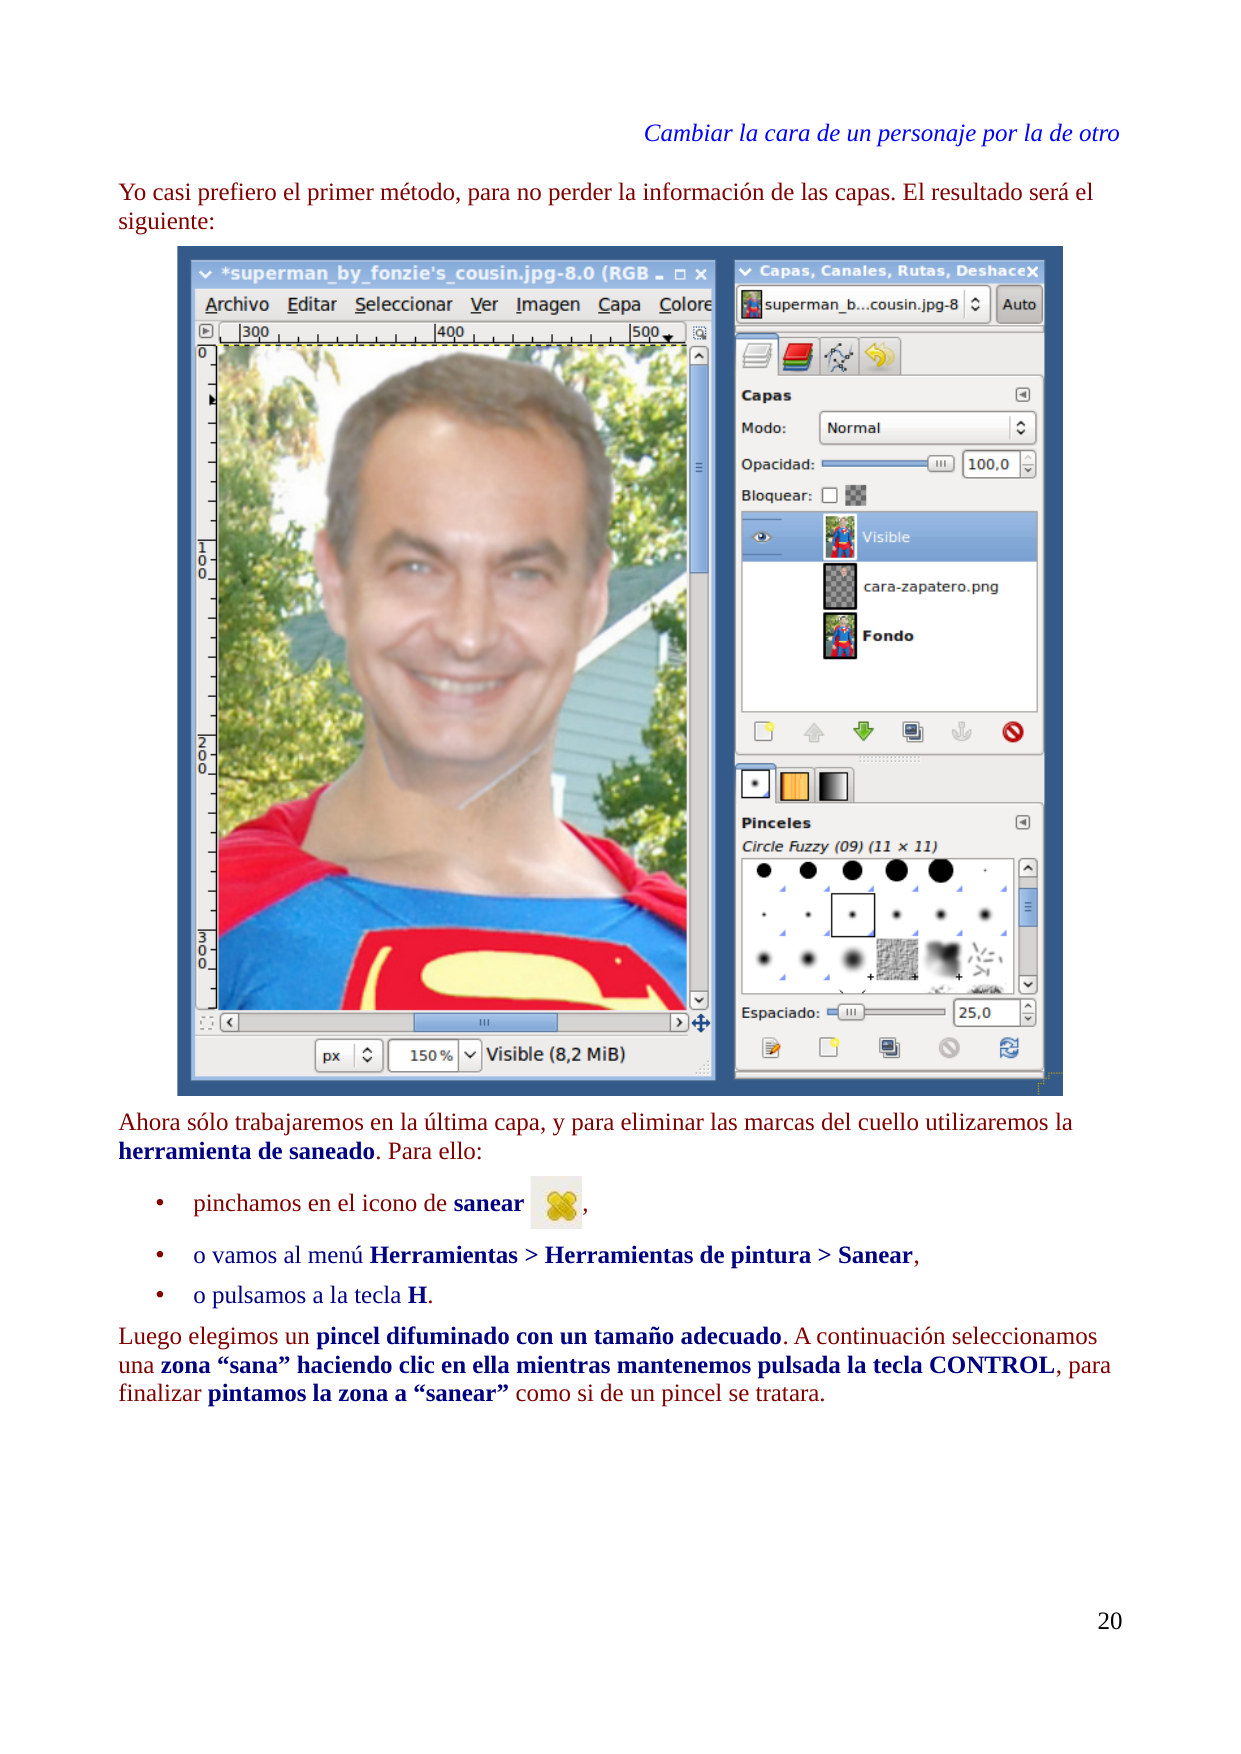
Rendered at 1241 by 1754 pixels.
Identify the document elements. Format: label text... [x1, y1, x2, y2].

picture [530, 1176, 583, 1229]
list pinchamos en el icono de sanear , [583, 1177, 1122, 1228]
picture [177, 246, 1063, 1096]
list pinchamos en el icono de sanear , [156, 1177, 530, 1228]
text Ahora sólo trabajaremos en la última capa, y para eliminar las marcas del cuello utilizaremos la herramienta de saneado. Para ello: [118, 1107, 1122, 1165]
list o vamos al menú Herramientas > Herramientas de pintura > Sanear, [156, 1240, 1122, 1269]
list o pulsamos a la tecla H. [156, 1280, 1122, 1309]
text Luego elegimos un pincel difuminado con un tamaño adecuado. A continuación seleccionamos una zona “sana” haciendo clic en ella mientras mantenemos pulsada la tecla CONTROL, para finalizar pintamos la zona a “sanear” como si de un pincel se tratara. [118, 1321, 1122, 1407]
text Yo casi prefiero el primer método, para no perder la información de las capas. El resultado será el siguiente: [118, 177, 1122, 234]
